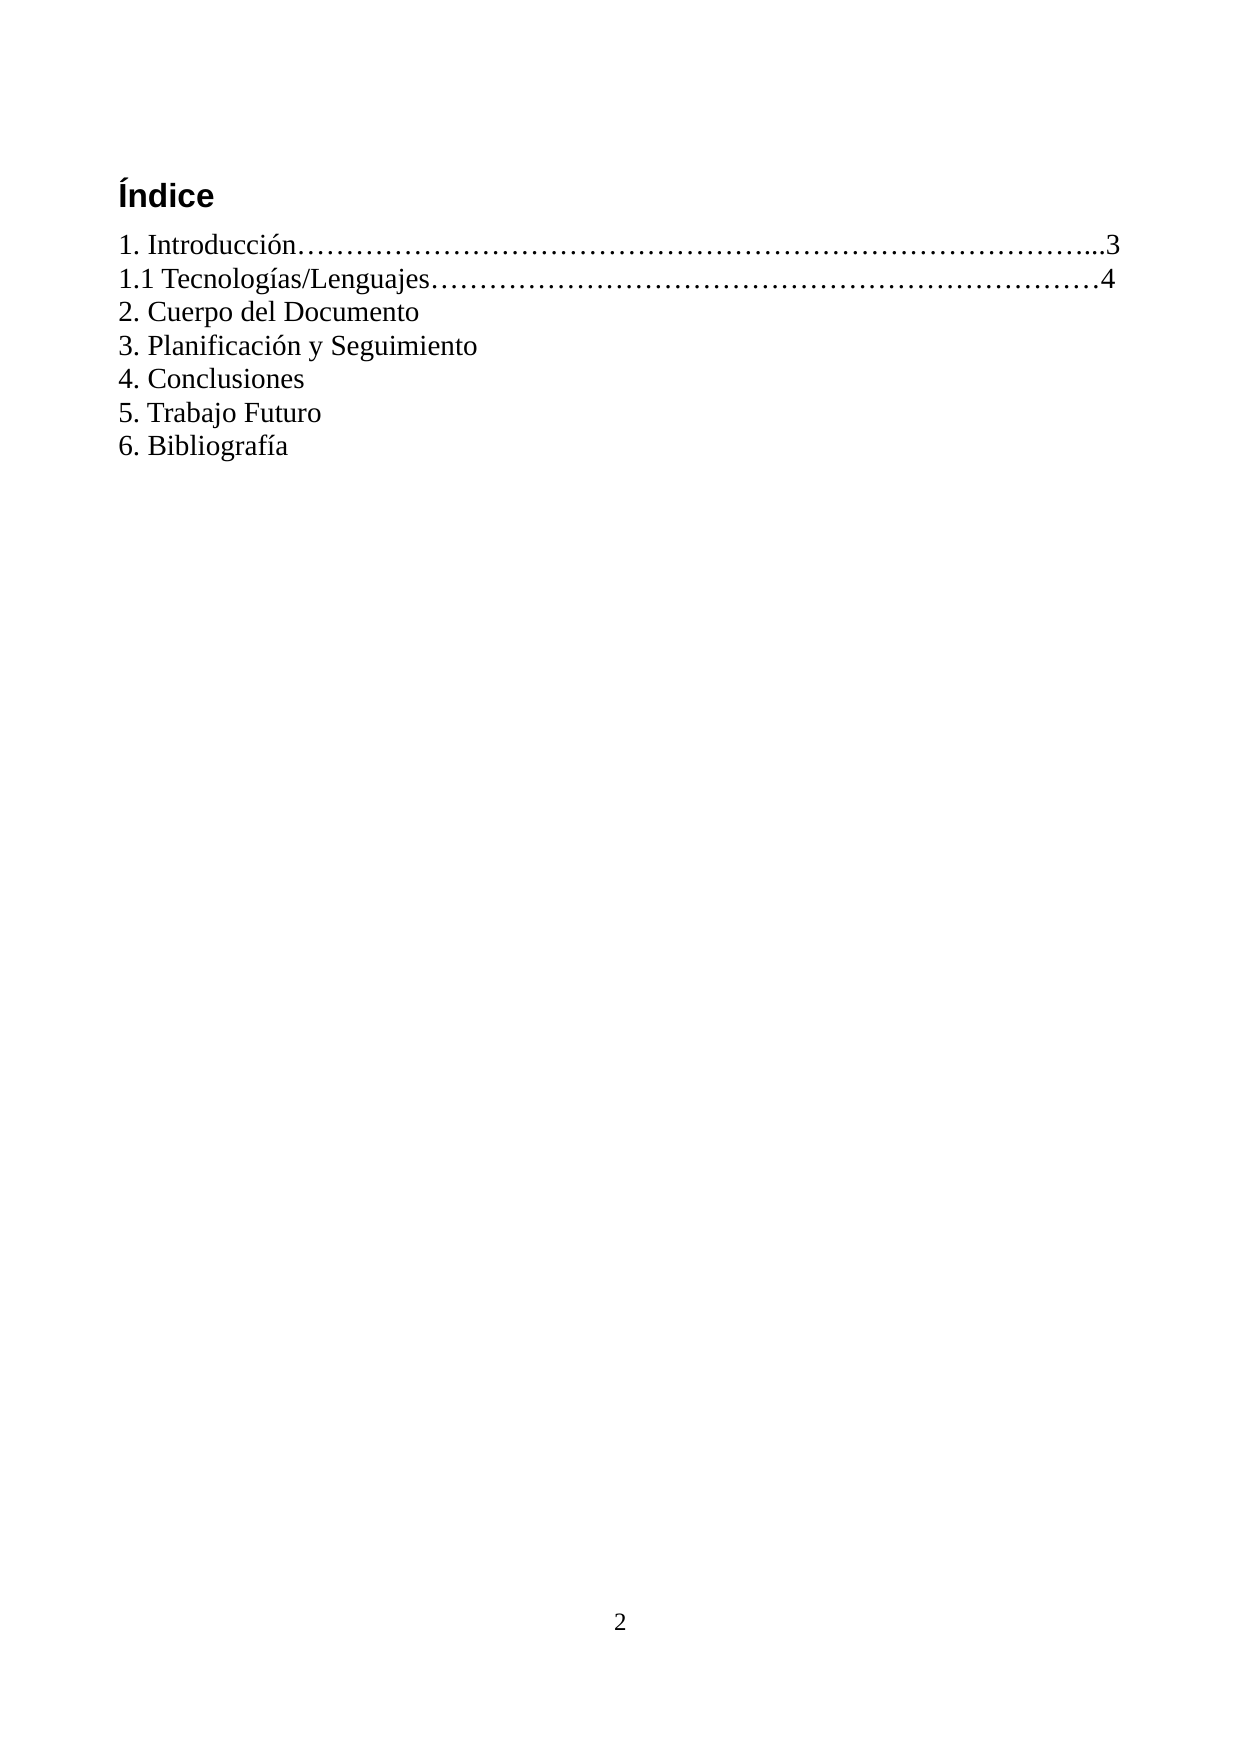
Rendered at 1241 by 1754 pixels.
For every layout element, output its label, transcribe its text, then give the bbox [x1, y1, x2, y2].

text 6. Bibliografía [118, 428, 1122, 462]
text 1. Introducción………………………………………………………………………...3 [118, 227, 1122, 261]
text 3. Planificación y Seguimiento [118, 328, 1122, 361]
text 5. Trabajo Futuro [118, 395, 1122, 428]
text 2. Cuerpo del Documento [118, 294, 1122, 328]
text 4. Conclusiones [118, 361, 1122, 395]
subtitle Índice [118, 176, 1122, 215]
text 1.1 Tecnologías/Lenguajes……………………………………………………………4 [118, 261, 1122, 294]
